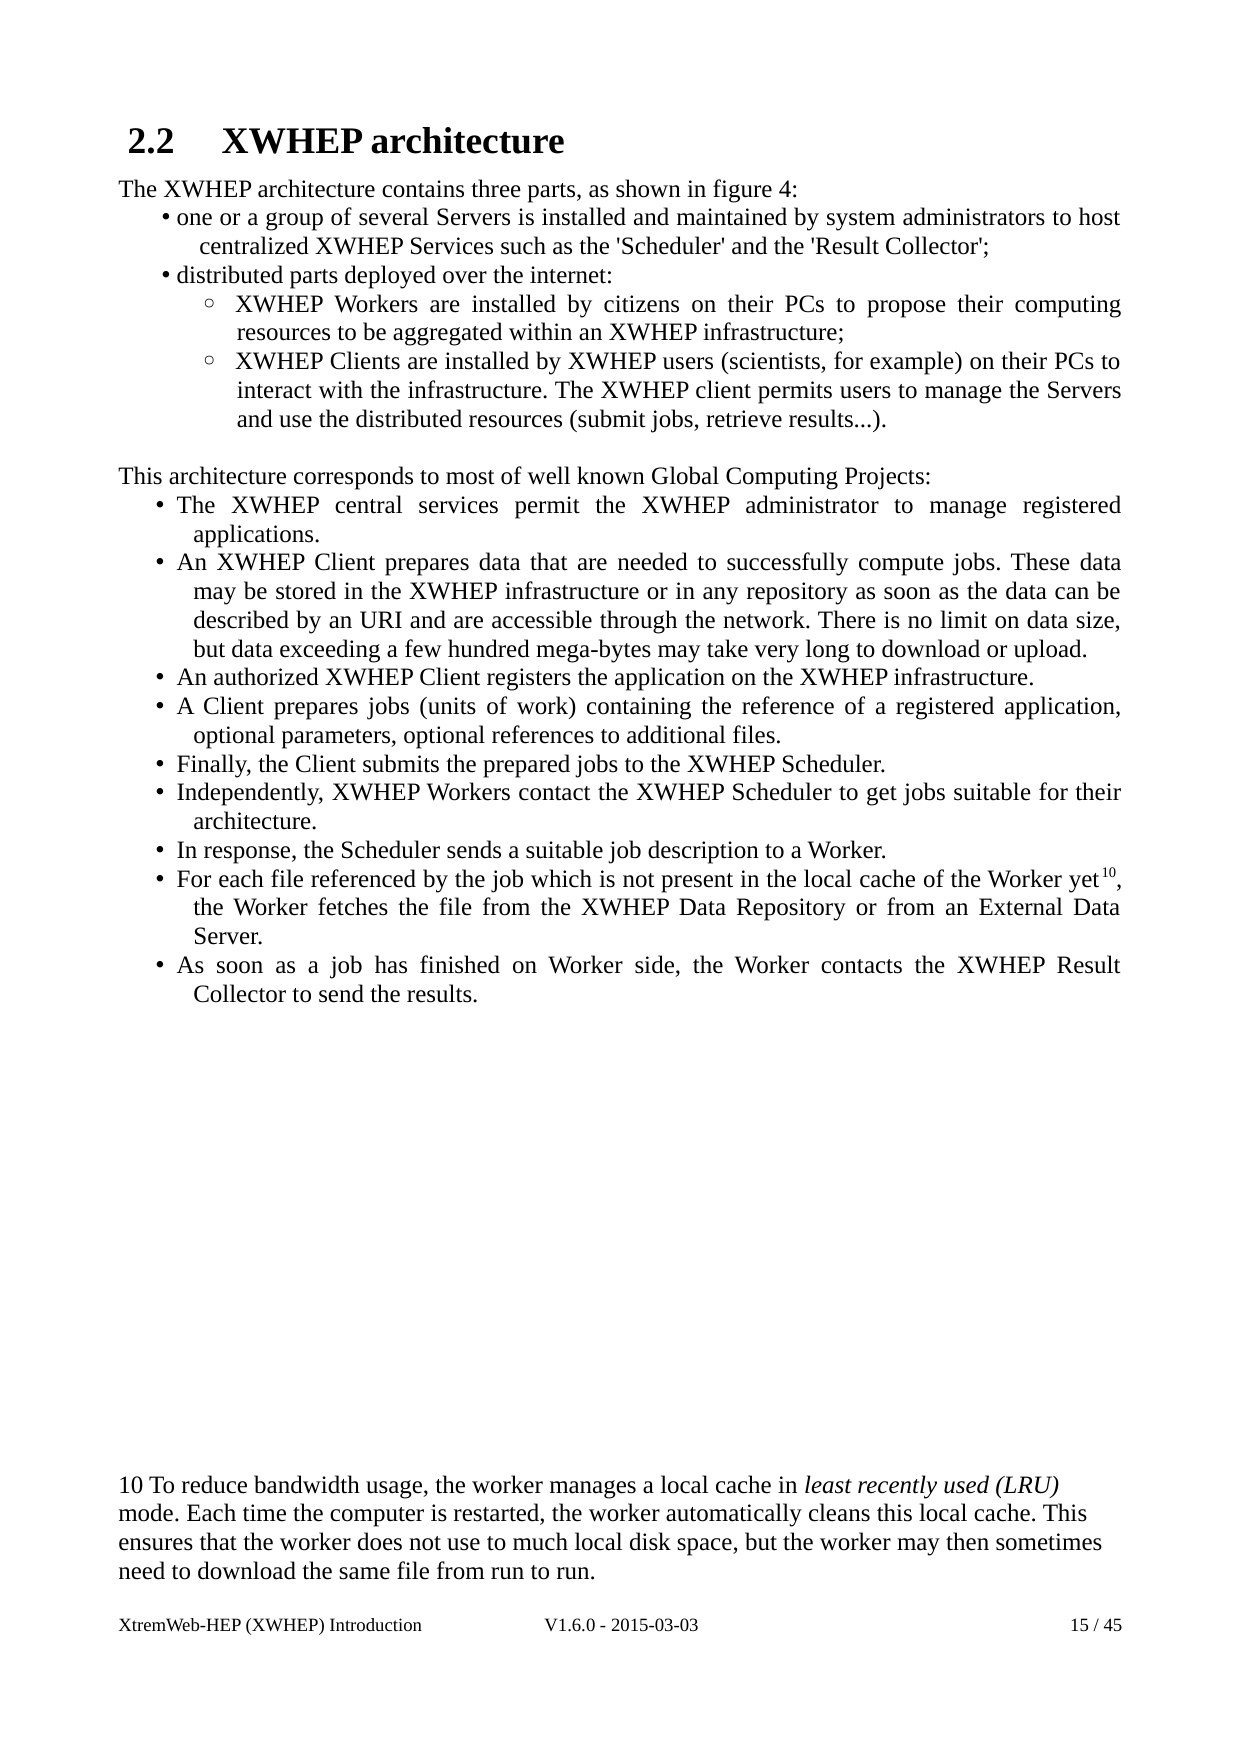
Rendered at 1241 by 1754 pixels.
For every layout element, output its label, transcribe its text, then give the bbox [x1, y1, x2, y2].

list XWHEP Clients are installed by XWHEP users (scientists, for example) on their PCs to interact with the infrastructure. The XWHEP client permits users to manage the Servers and use the distributed resources (submit jobs, retrieve results...). [199, 346, 1122, 432]
list The XWHEP central services permit the XWHEP administrator to manage registered applications. [156, 490, 1122, 547]
list As soon as a job has finished on Worker side, the Worker contacts the XWHEP Result Collector to send the results. [156, 950, 1122, 1007]
list XWHEP Workers are installed by citizens on their PCs to propose their computing resources to be aggregated within an XWHEP infrastructure; [199, 289, 1122, 346]
list one or a group of several Servers is installed and maintained by system administrators to host centralized XWHEP Services such as the 'Scheduler' and the 'Result Collector'; [162, 202, 1122, 260]
list Independently, XWHEP Workers contact the XWHEP Scheduler to get jobs suitable for their architecture. [156, 777, 1122, 835]
text The XWHEP architecture contains three parts, as shown in figure 4: [118, 174, 1122, 202]
list Finally, the Client submits the prepared jobs to the XWHEP Scheduler. [156, 749, 1122, 777]
list An XWHEP Client prepares data that are needed to successfully compute jobs. These data may be stored in the XWHEP infrastructure or in any repository as soon as the data can be described by an URI and are accessible through the network. There is no limit on data size, but data exceeding a few hundred mega-bytes may take very long to download or upload. [156, 547, 1122, 662]
list An authorized XWHEP Client registers the application on the XWHEP infrastructure. [156, 662, 1122, 691]
text This architecture corresponds to most of well known Global Computing Projects: [118, 461, 1122, 490]
list For each file referenced by the job which is not present in the local cache of the Worker yet, the Worker fetches the file from the XWHEP Data Repository or from an External Data Server. [156, 864, 1122, 950]
list To reduce bandwidth usage, the worker manages a local cache in least recently used (LRU) mode. Each time the computer is restarted, the worker automatically cleans this local cache. This ensures that the worker does not use to much local disk space, but the worker may then sometimes need to download the same file from run to run. [118, 1470, 1122, 1585]
list distributed parts deployed over the internet: [162, 260, 1122, 289]
list In response, the Scheduler sends a suitable job description to a Worker. [156, 835, 1122, 864]
subtitle XWHEP architecture [118, 118, 1122, 161]
list A Client prepares jobs (units of work) containing the reference of a registered application, optional parameters, optional references to additional files. [156, 691, 1122, 749]
